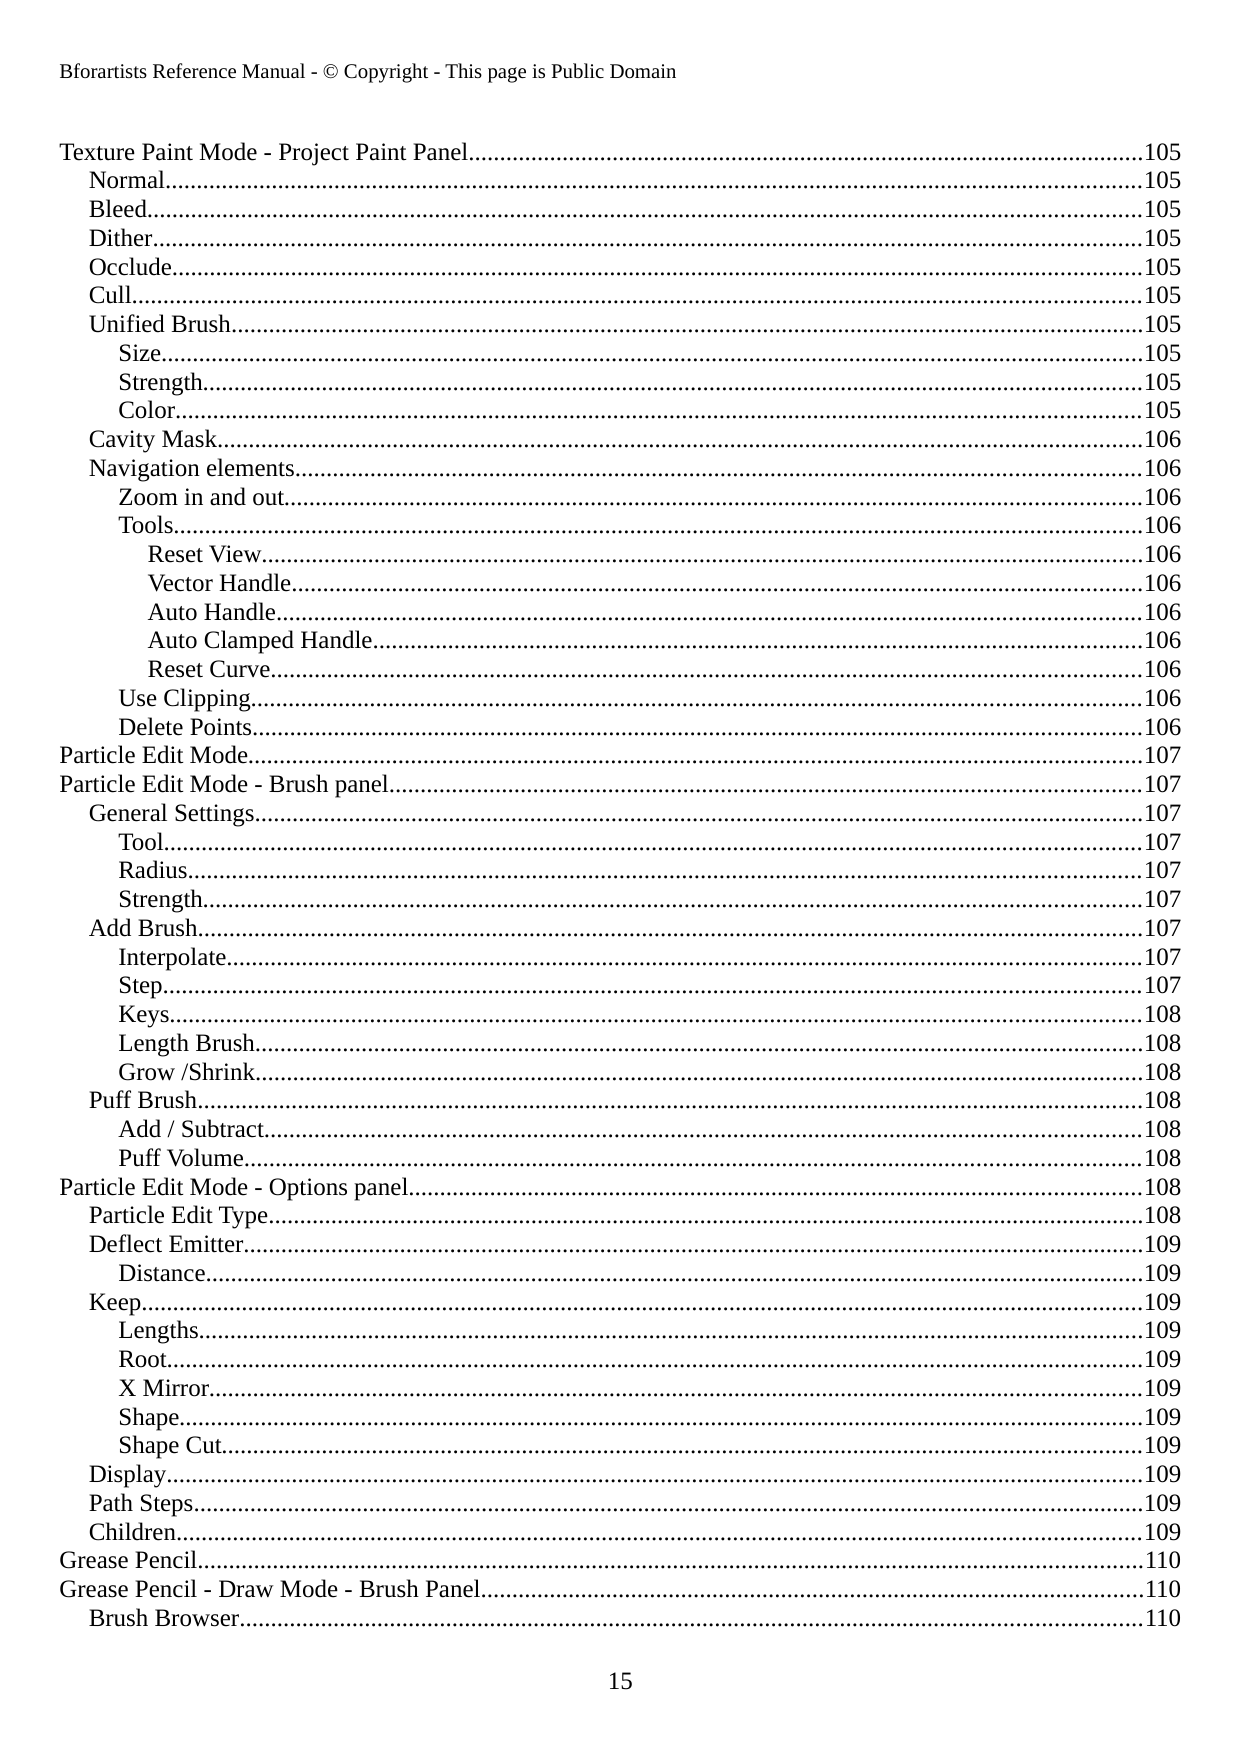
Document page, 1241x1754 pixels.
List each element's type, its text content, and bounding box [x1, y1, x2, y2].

text Shape 109 [118, 1402, 1181, 1430]
text Shape Cut 109 [118, 1430, 1181, 1459]
text Grease Pencil - Draw Mode - Brush Panel 110 [59, 1574, 1181, 1603]
text Puff Volume 108 [118, 1143, 1181, 1172]
text Strength 105 [118, 367, 1181, 395]
text Brush Browser 110 [88, 1603, 1181, 1632]
text Grow /Shrink 108 [118, 1057, 1181, 1085]
text Distance 109 [118, 1258, 1181, 1287]
text Zoom in and out 106 [118, 482, 1181, 510]
text Strength 107 [118, 884, 1181, 913]
text Texture Paint Mode - Project Paint Panel 105 [59, 137, 1181, 165]
text Vector Handle 106 [147, 568, 1181, 597]
text Children 109 [88, 1517, 1181, 1545]
text Path Steps 109 [88, 1488, 1181, 1517]
text Use Clipping 106 [118, 683, 1181, 712]
text Size 105 [118, 338, 1181, 367]
text Color 105 [118, 395, 1181, 424]
text Radius 107 [118, 855, 1181, 884]
text Cavity Mask 106 [88, 424, 1181, 453]
text Particle Edit Type 108 [88, 1200, 1181, 1229]
text Particle Edit Mode - Brush panel 107 [59, 769, 1181, 798]
text Bleed 105 [88, 194, 1181, 223]
text Add Brush 107 [88, 913, 1181, 942]
text Puff Brush 108 [88, 1085, 1181, 1114]
text Keep 109 [88, 1287, 1181, 1315]
text Particle Edit Mode - Options panel 108 [59, 1172, 1181, 1200]
text Occlude 105 [88, 252, 1181, 280]
text Unified Brush 105 [88, 309, 1181, 338]
text Root 109 [118, 1344, 1181, 1373]
text Keys 108 [118, 999, 1181, 1028]
text Particle Edit Mode 107 [59, 740, 1181, 769]
text Grease Pencil 110 [59, 1545, 1181, 1574]
text Dither 105 [88, 223, 1181, 252]
text Normal 105 [88, 165, 1181, 194]
text Add / Subtract 108 [118, 1114, 1181, 1143]
text Reset View 106 [147, 539, 1181, 568]
text Delete Points 106 [118, 712, 1181, 740]
text Reset Curve 106 [147, 654, 1181, 683]
text Auto Clamped Handle 106 [147, 625, 1181, 654]
text Interpolate 107 [118, 942, 1181, 970]
text Navigation elements 106 [88, 453, 1181, 482]
text Auto Handle 106 [147, 597, 1181, 625]
text Cull 105 [88, 280, 1181, 309]
text Step 107 [118, 970, 1181, 999]
text X Mirror 109 [118, 1373, 1181, 1402]
text Display 109 [88, 1459, 1181, 1488]
text Length Brush 108 [118, 1028, 1181, 1057]
text General Settings 107 [88, 798, 1181, 827]
text Tools 106 [118, 510, 1181, 539]
text Deflect Emitter 109 [88, 1229, 1181, 1258]
text Lengths 109 [118, 1315, 1181, 1344]
text Tool 107 [118, 827, 1181, 855]
